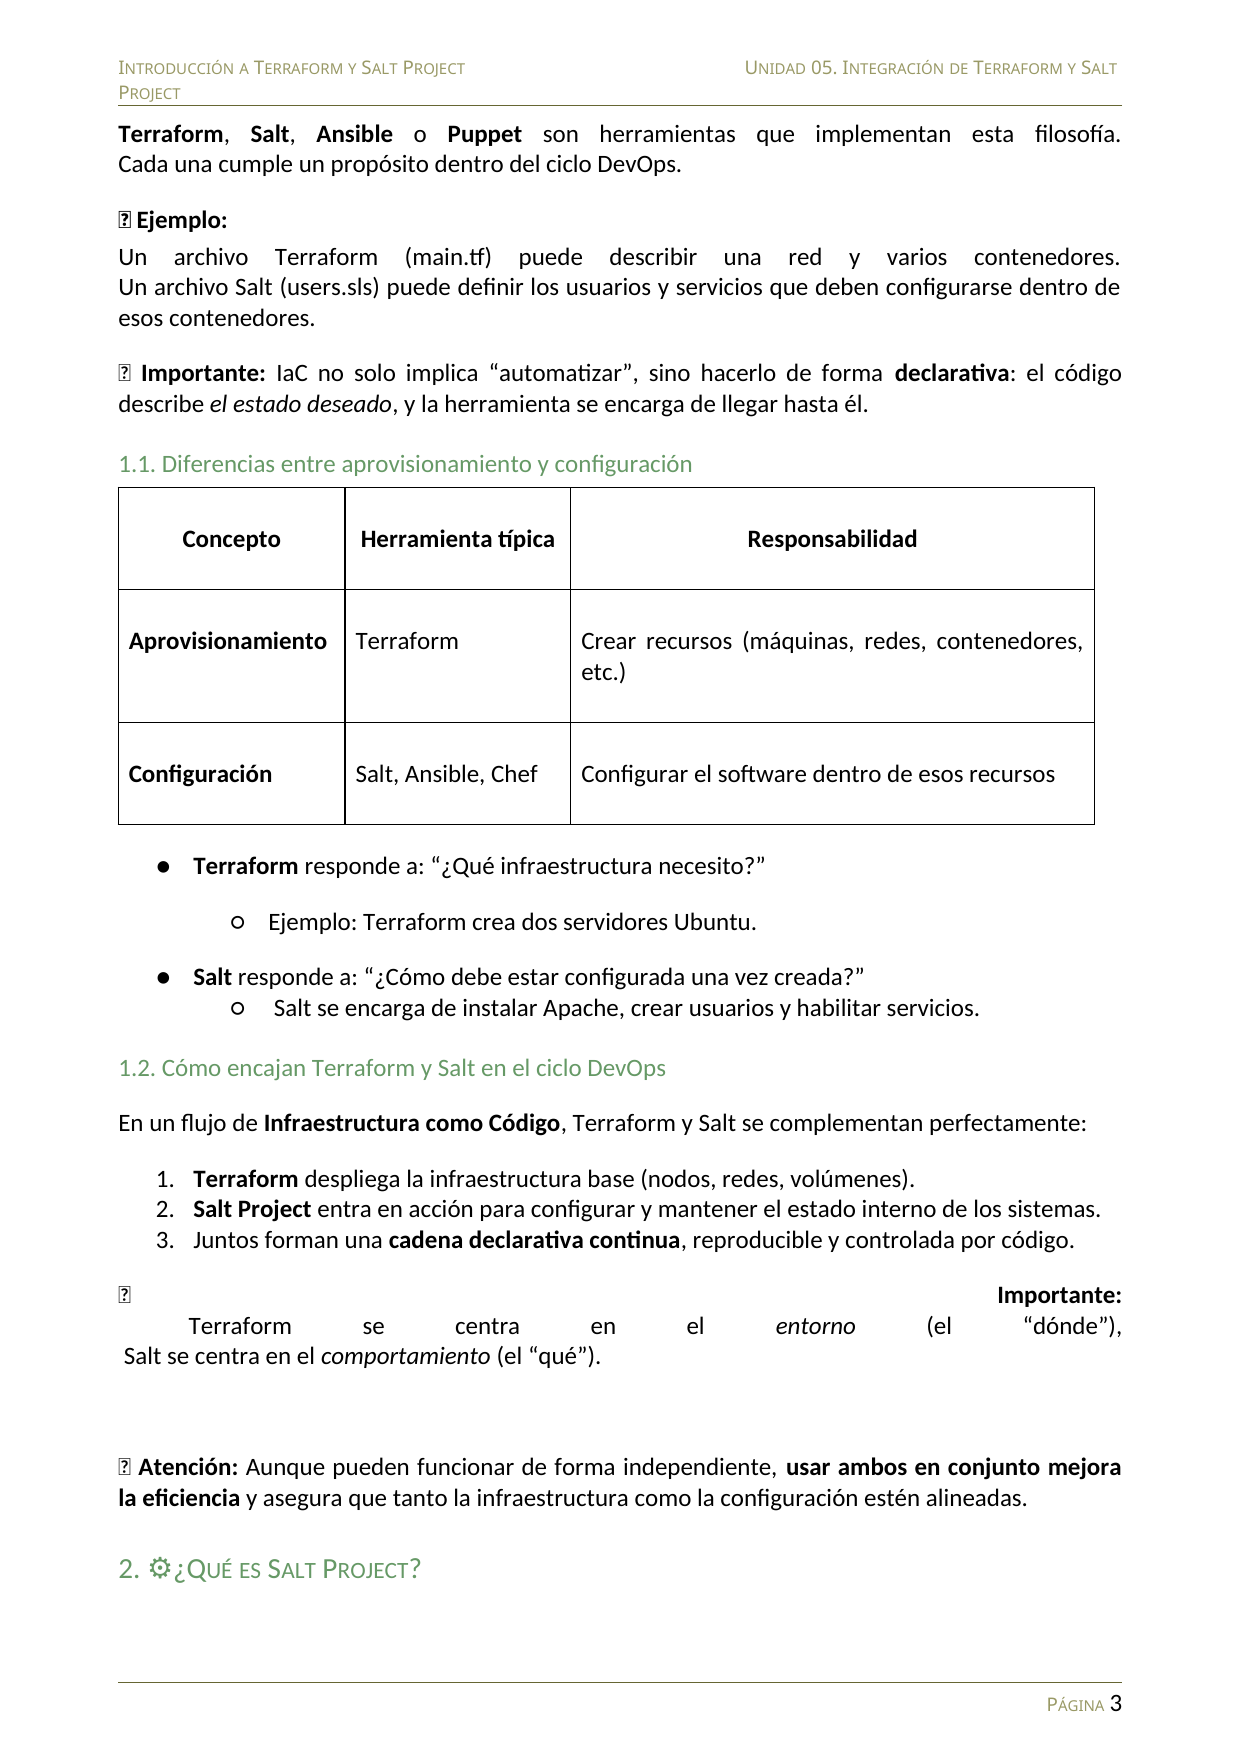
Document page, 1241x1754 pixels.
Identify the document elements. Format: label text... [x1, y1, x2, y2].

list Salt se encarga de instalar Apache, crear usuarios y habilitar servicios. [231, 992, 1122, 1022]
subtitle 1.2. Cómo encajan Terraform y Salt en el ciclo DevOps [118, 1052, 1122, 1082]
text En un flujo de Infraestructura como Código, Terraform y Salt se complementan perfectamente: [118, 1107, 1122, 1138]
text 📖 Importante: IaC no solo implica “automatizar”, sino hacerlo de forma declarativa: el código describe el estado deseado, y la herramienta se encarga de llegar hasta él. [118, 358, 1122, 419]
table_cell Configuración [119, 723, 344, 824]
list Terraform despliega la infraestructura base (nodos, redes, volúmenes). [156, 1163, 1122, 1193]
list Juntos forman una cadena declarativa continua, reproducible y controlada por código. [156, 1224, 1122, 1254]
table_cell Crear recursos (máquinas, redes, contenedores, etc.) [571, 590, 1094, 722]
table_cell Configurar el software dentro de esos recursos [571, 723, 1094, 824]
table_header Herramienta típica [346, 488, 570, 589]
list Salt Project entra en acción para configurar y mantener el estado interno de los sistemas. [156, 1193, 1122, 1224]
table_cell Terraform [346, 590, 570, 722]
table_cell Aprovisionamiento [119, 590, 344, 722]
subtitle 1.1. Diferencias entre aprovisionamiento y configuración [118, 448, 1122, 478]
text 📖 Importante: Terraform se centra en el entorno (el “dónde”), Salt se centra en el comportamiento (el “qué”). [118, 1279, 1122, 1371]
text ❕ Atención: Aunque pueden funcionar de forma independiente, usar ambos en conjunto mejora la eficiencia y asegura que tanto la infraestructura como la configuración estén alineadas. [118, 1451, 1122, 1512]
table_header Responsabilidad [571, 488, 1094, 589]
text 💬 Ejemplo: [118, 204, 1122, 234]
list Salt responde a: “¿Cómo debe estar configurada una vez creada?” [156, 961, 1122, 992]
table_cell Salt, Ansible, Chef [346, 723, 570, 824]
list Terraform responde a: “¿Qué infraestructura necesito?” [156, 850, 1122, 881]
list Ejemplo: Terraform crea dos servidores Ubuntu. [231, 906, 1122, 936]
text Un archivo Terraform (main.tf) puede describir una red y varios contenedores. Un archivo Salt (users.sls) puede definir los usuarios y servicios que deben configurarse dentro de esos contenedores. [118, 241, 1122, 333]
text Terraform, Salt, Ansible o Puppet son herramientas que implementan esta filosofía. Cada una cumple un propósito dentro del ciclo DevOps. [118, 118, 1122, 179]
table_header Concepto [119, 488, 344, 589]
subtitle 2. ⚙️¿Qué es Salt Project? [118, 1550, 1122, 1586]
